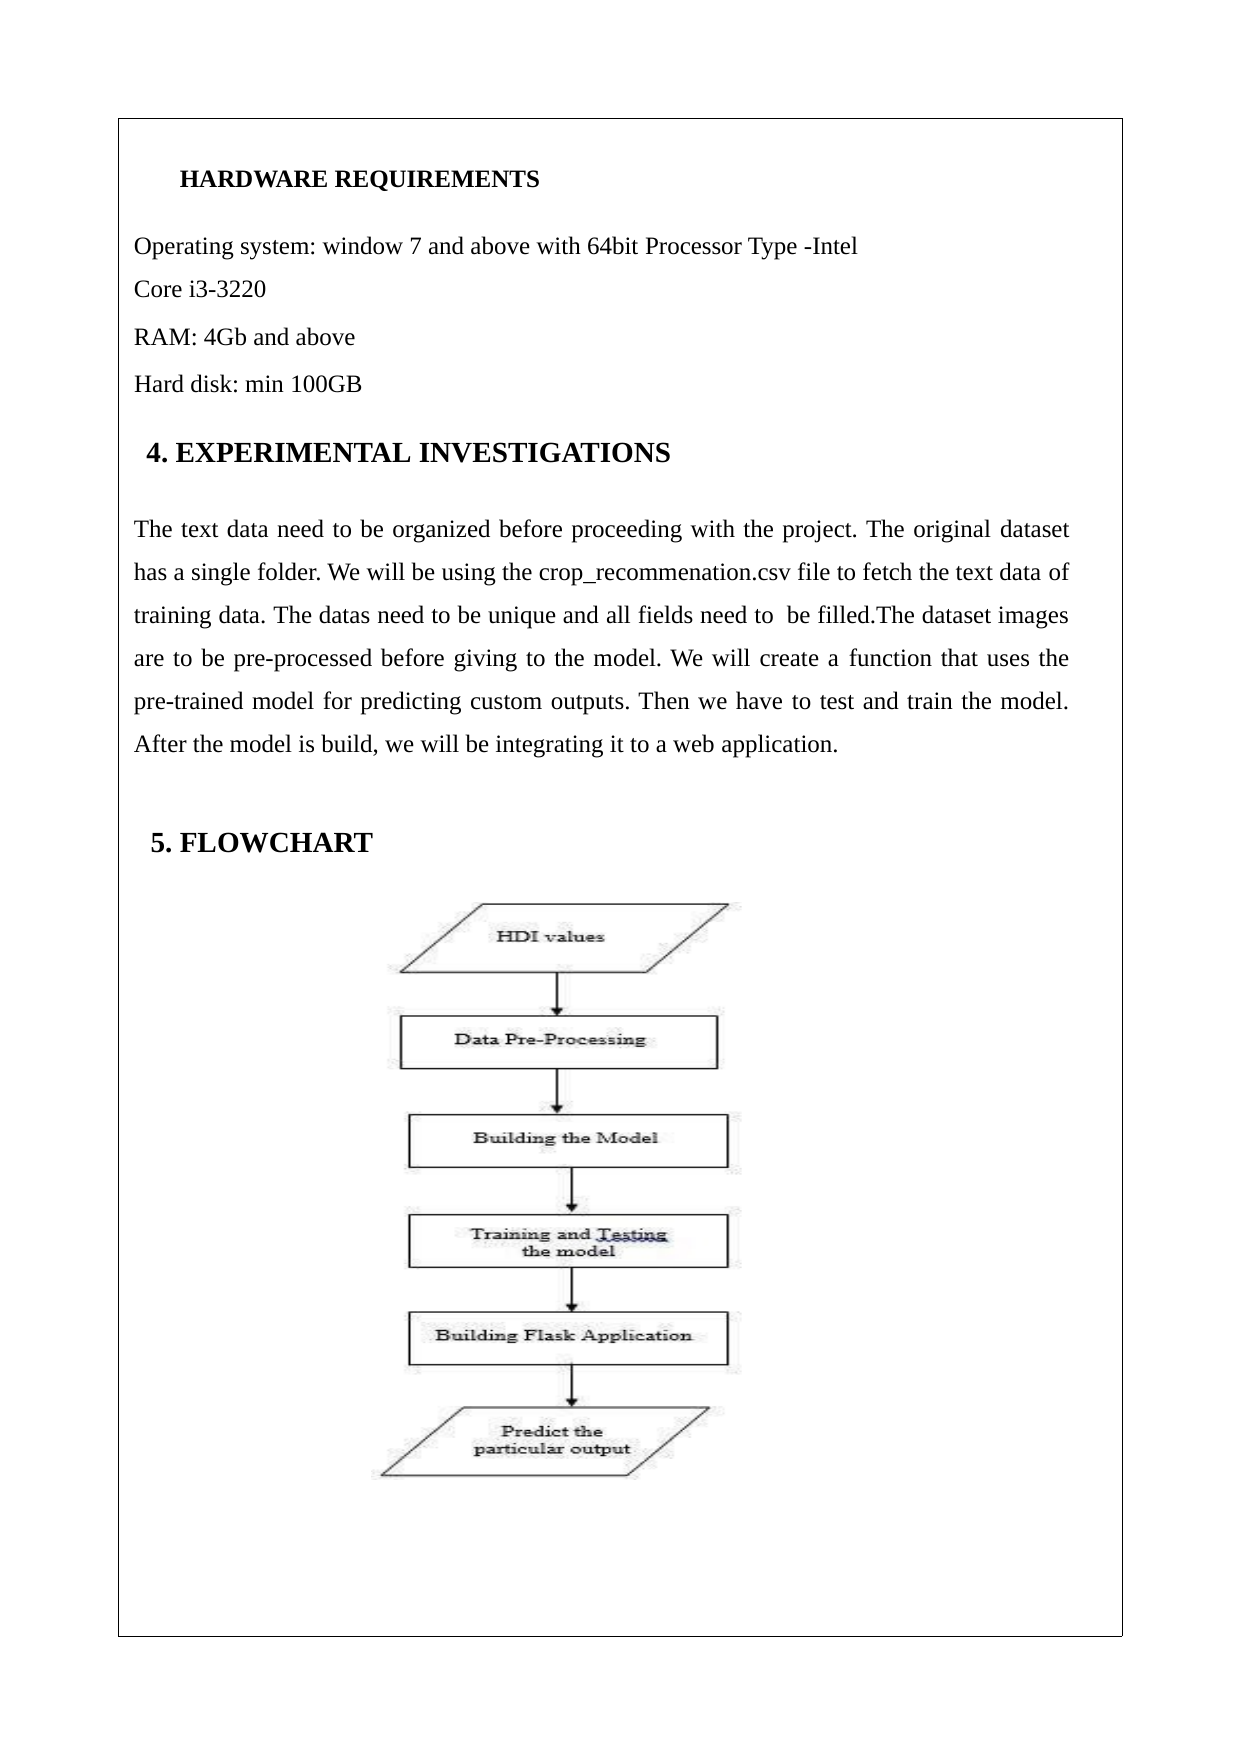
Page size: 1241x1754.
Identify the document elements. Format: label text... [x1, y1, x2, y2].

text The text data need to be organized before proceeding with the project. The original dataset has a single folder. We will be using the crop_recommenation.csv file to fetch the text data of training data. The datas need to be unique and all fields need to be filled.The dataset images are to be pre-processed before giving to the model. We will create a function that uses the pre-trained model for predicting custom outputs. Then we have to test and train the model. After the model is build, we will be integrating it to a web application. [134, 514, 1069, 758]
subtitle Hard disk: min 100GB [121, 369, 1119, 398]
text Core i3-3220 [121, 274, 1119, 303]
text RAM: 4Gb and above [121, 322, 1119, 351]
subtitle HARDWARE REQUIREMENTS [121, 160, 1119, 193]
text 5. FLOWCHART [121, 826, 1069, 859]
subtitle 4. EXPERIMENTAL INVESTIGATIONS [121, 436, 1119, 469]
text Operating system: window 7 and above with 64bit Processor Type -Intel [134, 231, 989, 260]
picture [371, 902, 742, 1480]
